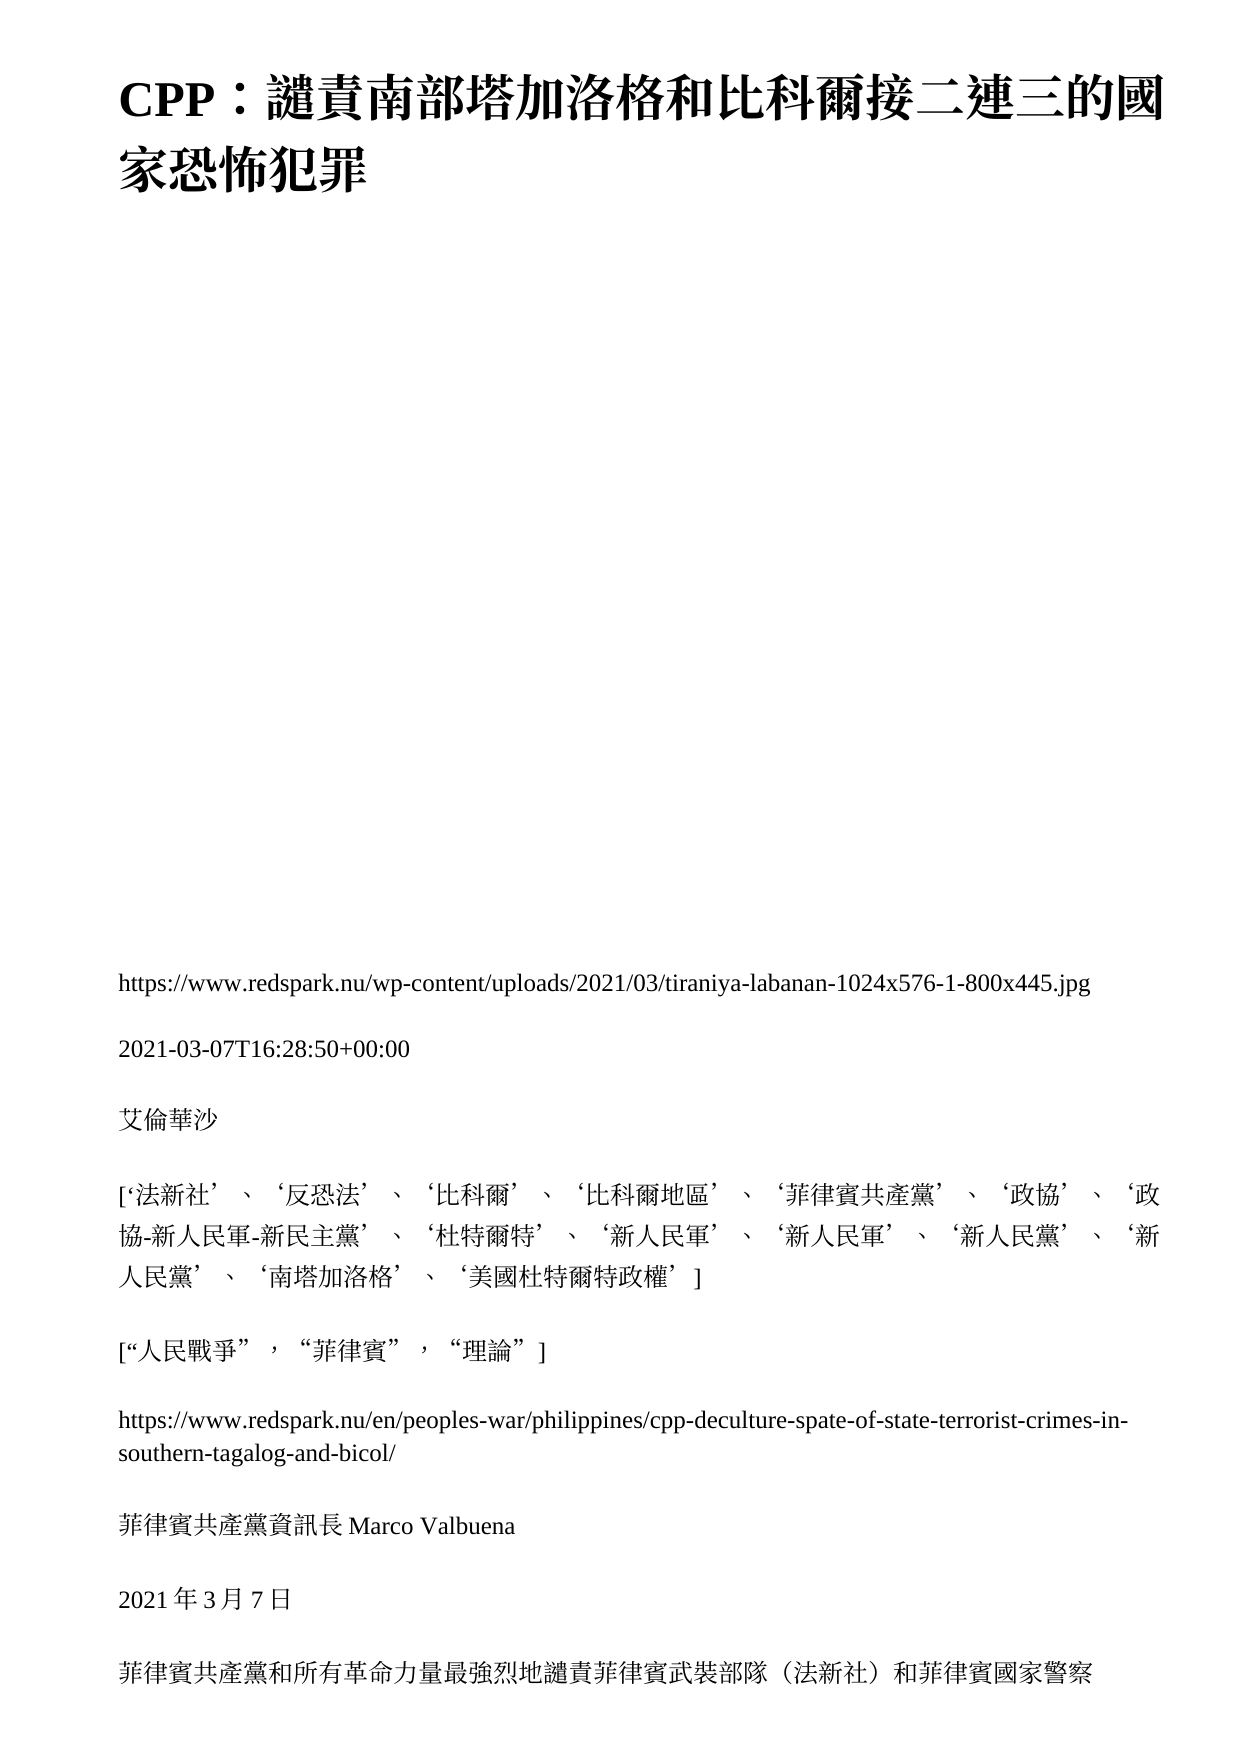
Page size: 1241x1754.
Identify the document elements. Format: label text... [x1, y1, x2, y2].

subtitle CPP：譴責南部塔加洛格和比科爾接二連三的國家恐怖犯罪 [118, 59, 1181, 203]
text https://www.redspark.nu/wp-content/uploads/2021/03/tiraniya-labanan-1024x576-1-800x445.jpg 2021-03-07T16:28:50+00:00 艾倫華沙 [‘法新社’、‘反恐法’、‘比科爾’、‘比科爾地區’、‘菲律賓共產黨’、‘政協’、‘政協-新人民軍-新民主黨’、‘杜特爾特’、‘新人民軍’、‘新人民軍’、‘新人民黨’、‘新人民黨’、‘南塔加洛格’、‘美國杜特爾特政權’] [“人民戰爭”，“菲律賓”，“理論”] https://www.redspark.nu/en/peoples-war/philippines/cpp-deculture-spate-of-state-terrorist-crimes-in-southern-tagalog-and-bicol/ 菲律賓共產黨資訊長Marco Valbuena 2021年3月7日 菲律賓共產黨和所有革命力量最強烈地譴責菲律賓武裝部隊（法新社）和菲律賓國家警察（PNP）在南部塔加洛格和比科爾地區進行的大量法外處決和逮捕。自3月1日以來，至少有11人被警察和軍隊冷血殺害，其中大部分是農民活動人士。 今天一早，警方和軍隊在塔加洛格南部針對各種民主群眾組織的行動中，至少6名群眾運動積極分子和著名領導人被打死，另有9人被捕。 自3月1日以來，北卡馬林斯省和比科爾地區南卡馬林斯省的軍隊和警察部隊連續和協調地謀殺了至少5人，在此之前，塔加洛格南部發生了這些協調一致的襲擊事件。 菲律賓人民黨認為羅德里戈·杜特爾特本人以及他在菲律賓武裝部隊（法新社）和菲律賓國家警察（PNP）的手下應對這些法西斯罪行負責。我們特別指出安東尼奧·帕拉德將軍，南呂宋島司令部（SolCom）的指揮官，是這些罪行背後的主要策劃者之一。帕拉德將軍多次對各種群眾組織進行紅色標記和威脅。 對活動分子的謀殺和大規模逮捕標誌著杜特爾特暴虐政權對塔加洛格南部、比科爾和全國所有愛國民主力量的骯髒戰爭的加劇。它遵循了過去幾年軍隊和警察對帕奈、尼格羅斯、新喀里多尼亞、尼姆和其他地區的合法群眾組織進行協調攻擊的模式。 這些襲擊證實，杜特爾特是該國今天的頭號恐怖分子。他利用武裝部隊和警察向人民灌輸恐懼，希望使他們屈服於他的權力。在殺害手無寸鐵的人的過程中，杜特爾特繼續證明自己是一個巨大的法西斯懦夫。 殘酷的鎮壓證實，在反恐法頒佈後，該國正處於未經宣佈的戒嚴狀態。這些襲擊顯然是對杜特爾特兩天前的遊行命令的瘋狂迴應，杜特爾特在遊行命令中告訴法新社和民進黨“忘記人權”，並命令他們“殺、殺、殺”新人民軍（NPA）成員。然而，杜特爾特的平叛運動繼續擴大其針對農民群眾和城市合法民主力量的範圍。為了證明法外處決的正當性，軍方和警方訴諸陳詞濫調，聲稱受害者攜帶武器，他們“還擊” 他不顧一切地使人民保持沉默，使他那充滿腐敗、法西斯主義和叛國的壓迫性政治王朝永存，很快就會發動越來越多的攻擊。 我們呼籲菲律賓人民對這些國家恐怖主義和嚴重侵犯人權的殘暴罪行表示憤慨和抗議。我們敦促海外菲律賓人民的朋友譴責和幫助揭露殘酷的襲擊和杜特爾特政權日益增多的法西斯罪行。 新人民軍必須動員其部隊，幫助保護被法西斯政權迫害和追捕的人民。杜特爾特國家恐怖主義的目標可以被新人民軍單位吸收，也可以在新人民軍遊擊根據地內提供避難所。新人民軍司令部必須主動採取戰術攻勢，懲罰這些罪行的肇事者和策劃者。 來源 [118, 935, 1181, 1690]
